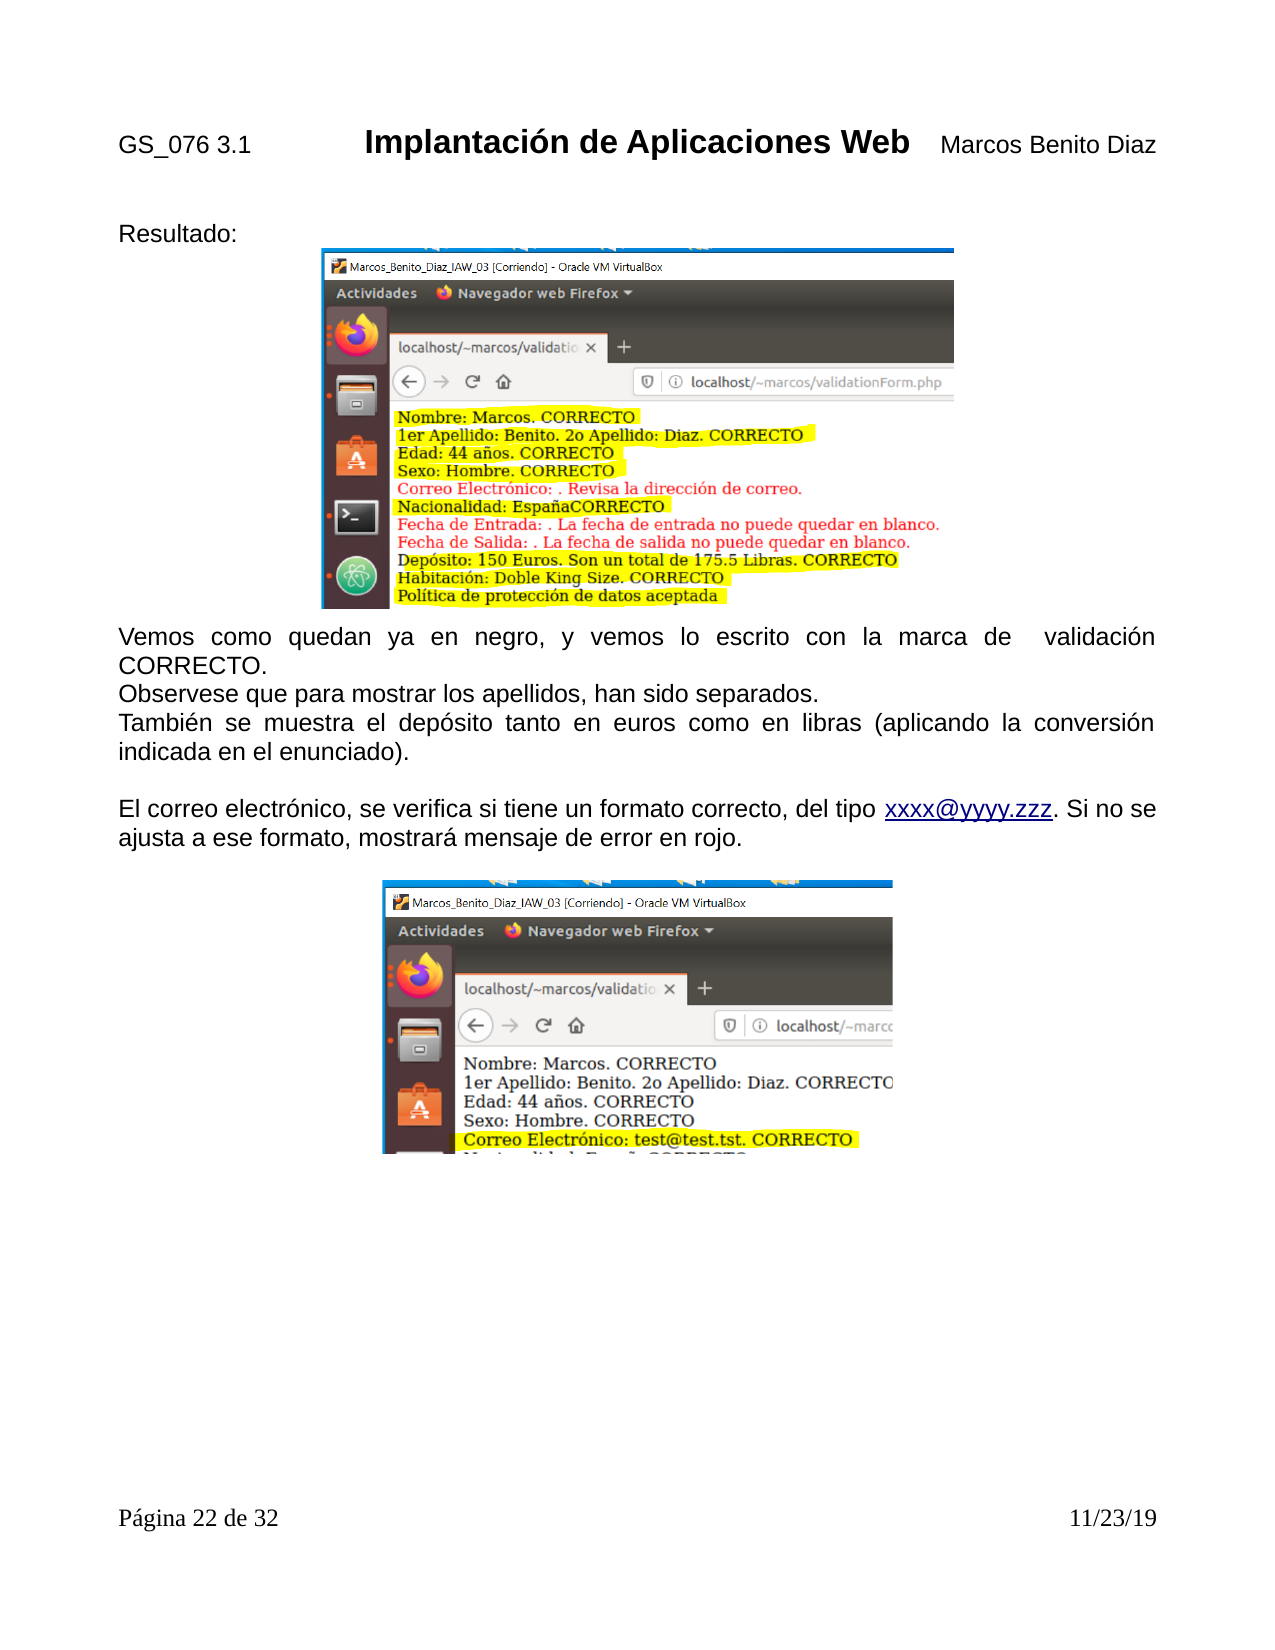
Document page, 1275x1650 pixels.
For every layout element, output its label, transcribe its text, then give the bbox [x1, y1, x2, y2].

text Observese que para mostrar los apellidos, han sido separados. [118, 679, 1157, 708]
text El correo electrónico, se verifica si tiene un formato correcto, del tipo xxxx@yyyy.zzz. Si no se ajusta a ese formato, mostrará mensaje de error en rojo. [118, 794, 1157, 852]
picture [382, 880, 893, 1154]
text También se muestra el depósito tanto en euros como en libras (aplicando la conversión indicada en el enunciado). [118, 708, 1157, 766]
text Vemos como quedan ya en negro, y vemos lo escrito con la marca de validación CORRECTO. [118, 622, 1157, 679]
picture [321, 248, 954, 609]
text Resultado: [118, 219, 1157, 248]
